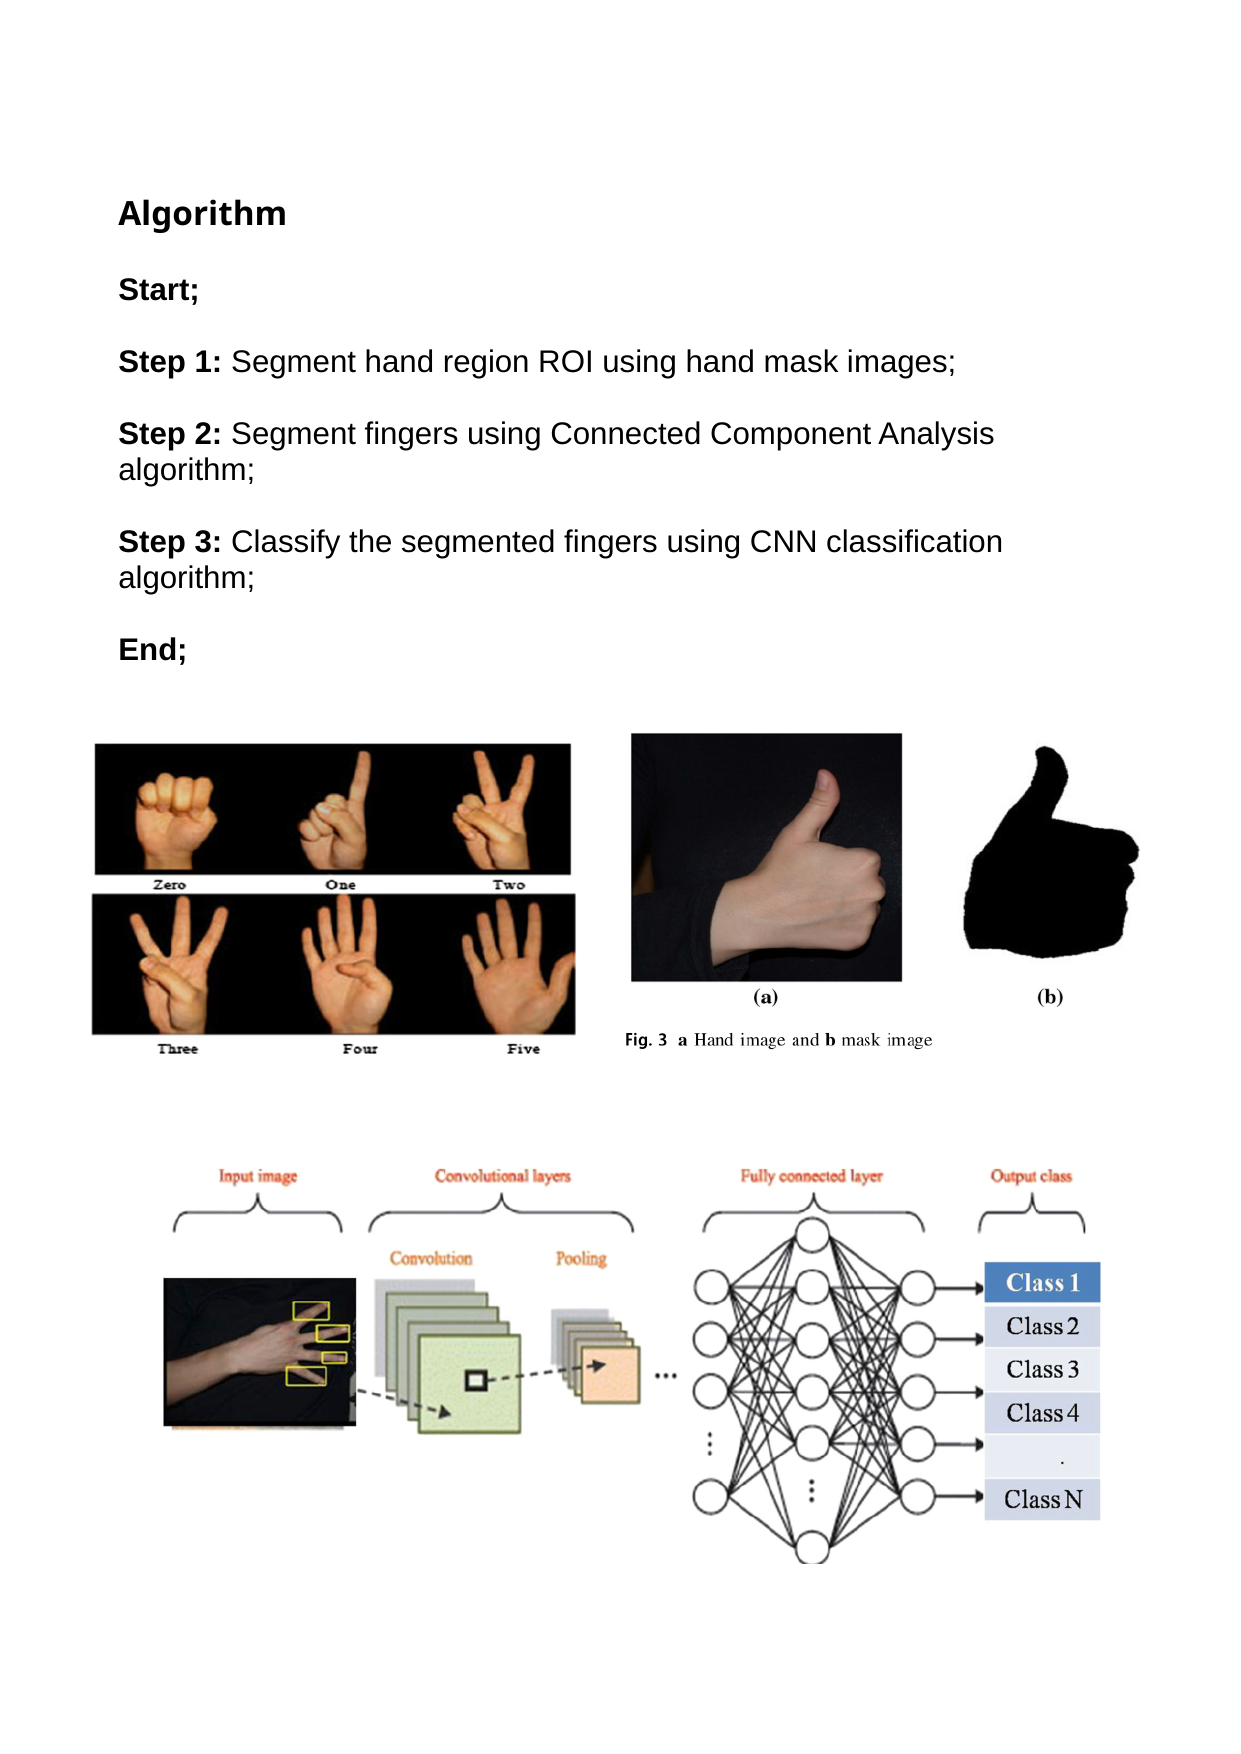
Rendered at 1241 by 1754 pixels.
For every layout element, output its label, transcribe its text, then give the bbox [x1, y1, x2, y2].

picture [119, 1148, 1116, 1564]
picture [607, 706, 1173, 1058]
text Step 2: Segment fingers using Connected Component Analysis algorithm; [118, 415, 1122, 487]
text Start; [118, 271, 1122, 307]
picture [73, 729, 585, 1063]
text End; [118, 631, 1122, 667]
text Step 3: Classify the segmented fingers using CNN classification algorithm; [118, 523, 1122, 595]
text Step 1: Segment hand region ROI using hand mask images; [118, 343, 1122, 379]
text Algorithm [118, 190, 1122, 235]
